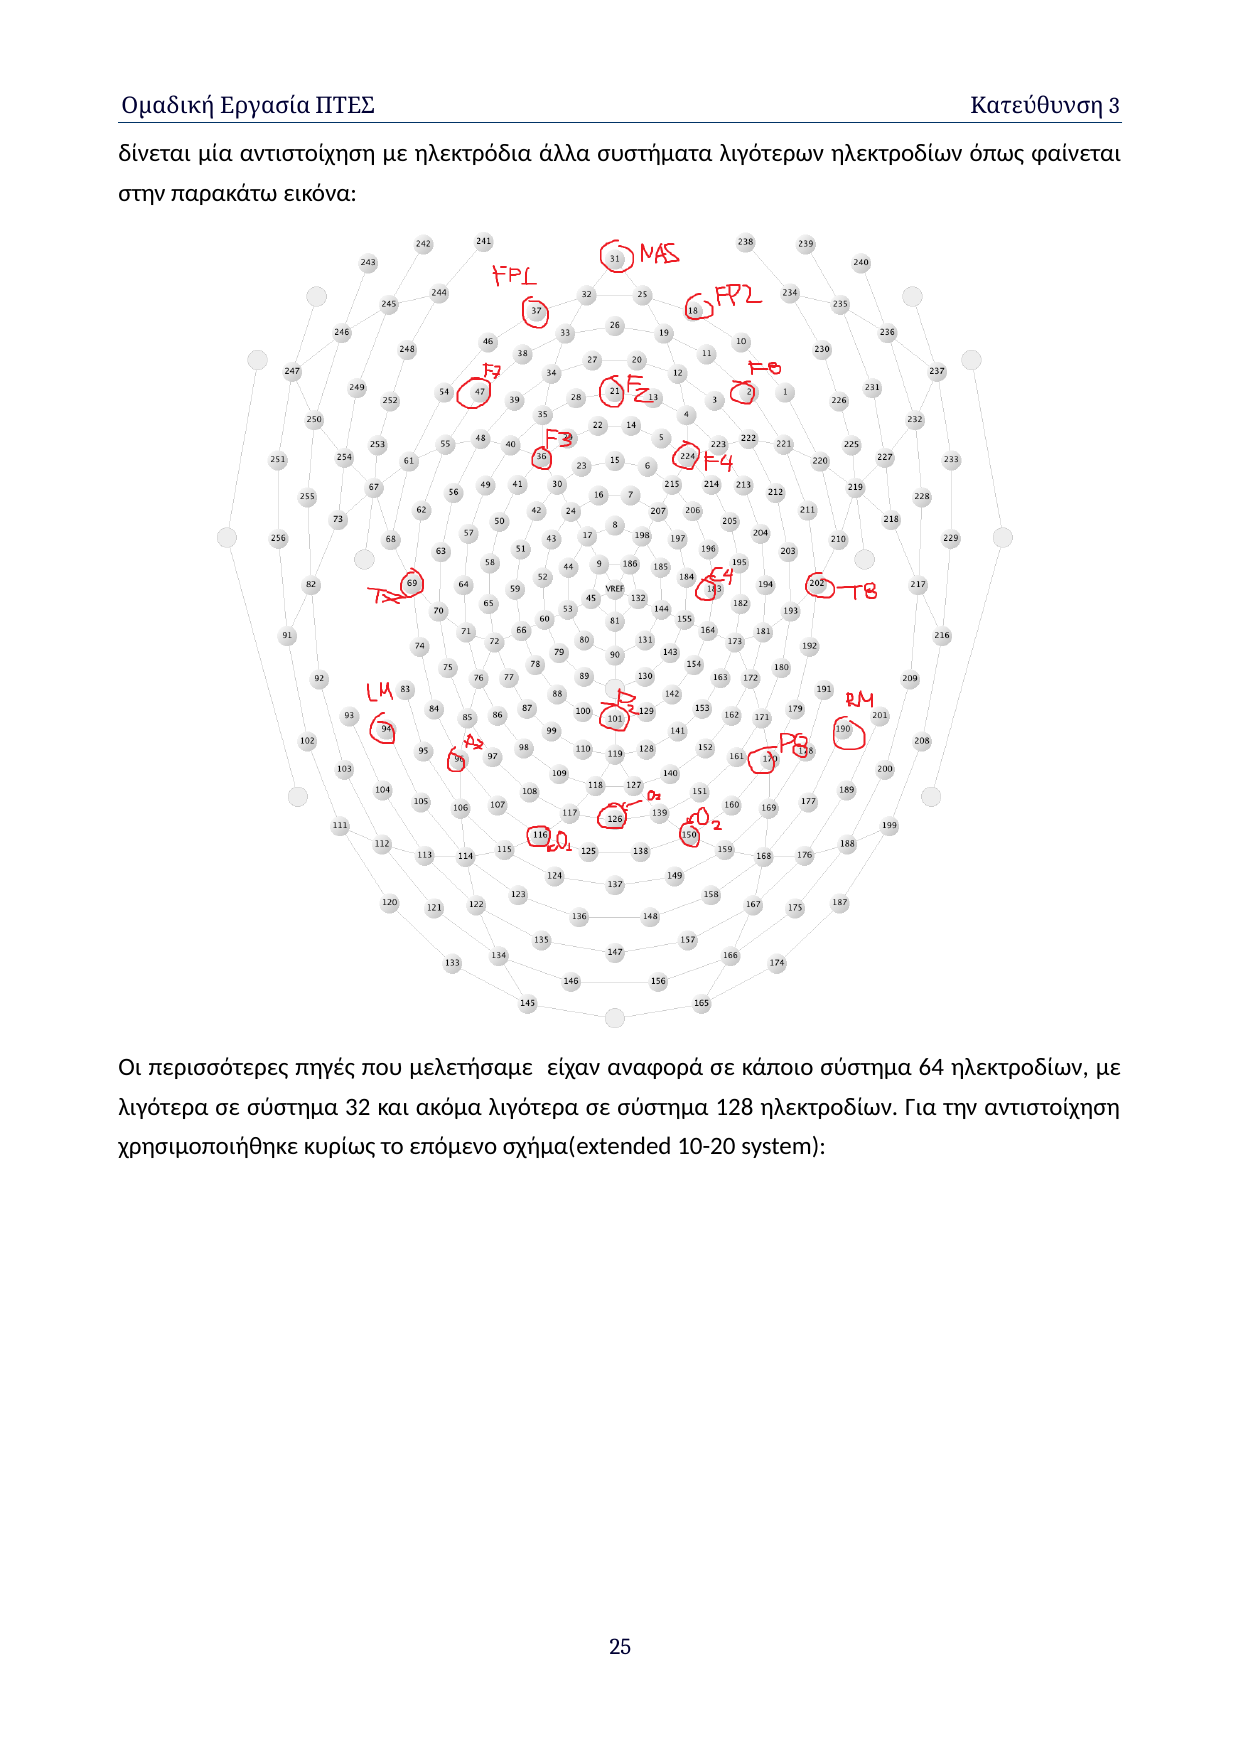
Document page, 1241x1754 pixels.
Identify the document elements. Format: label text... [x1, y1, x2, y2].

text δίνεται μία αντιστοίχηση με ηλεκτρόδια άλλα συστήματα λιγότερων ηλεκτροδίων όπως φαίνεται στην παρακάτω εικόνα: [118, 137, 1122, 208]
picture [187, 231, 1054, 1028]
text Οι περισσότερες πηγές που μελετήσαμε είχαν αναφορά σε κάποιο σύστημα 64 ηλεκτροδίων, με λιγότερα σε σύστημα 32 και ακόμα λιγότερα σε σύστημα 128 ηλεκτροδίων. Για την αντιστοίχηση χρησιμοποιήθηκε κυρίως το επόμενο σχήμα(extended 10-20 system): [118, 1051, 1122, 1161]
